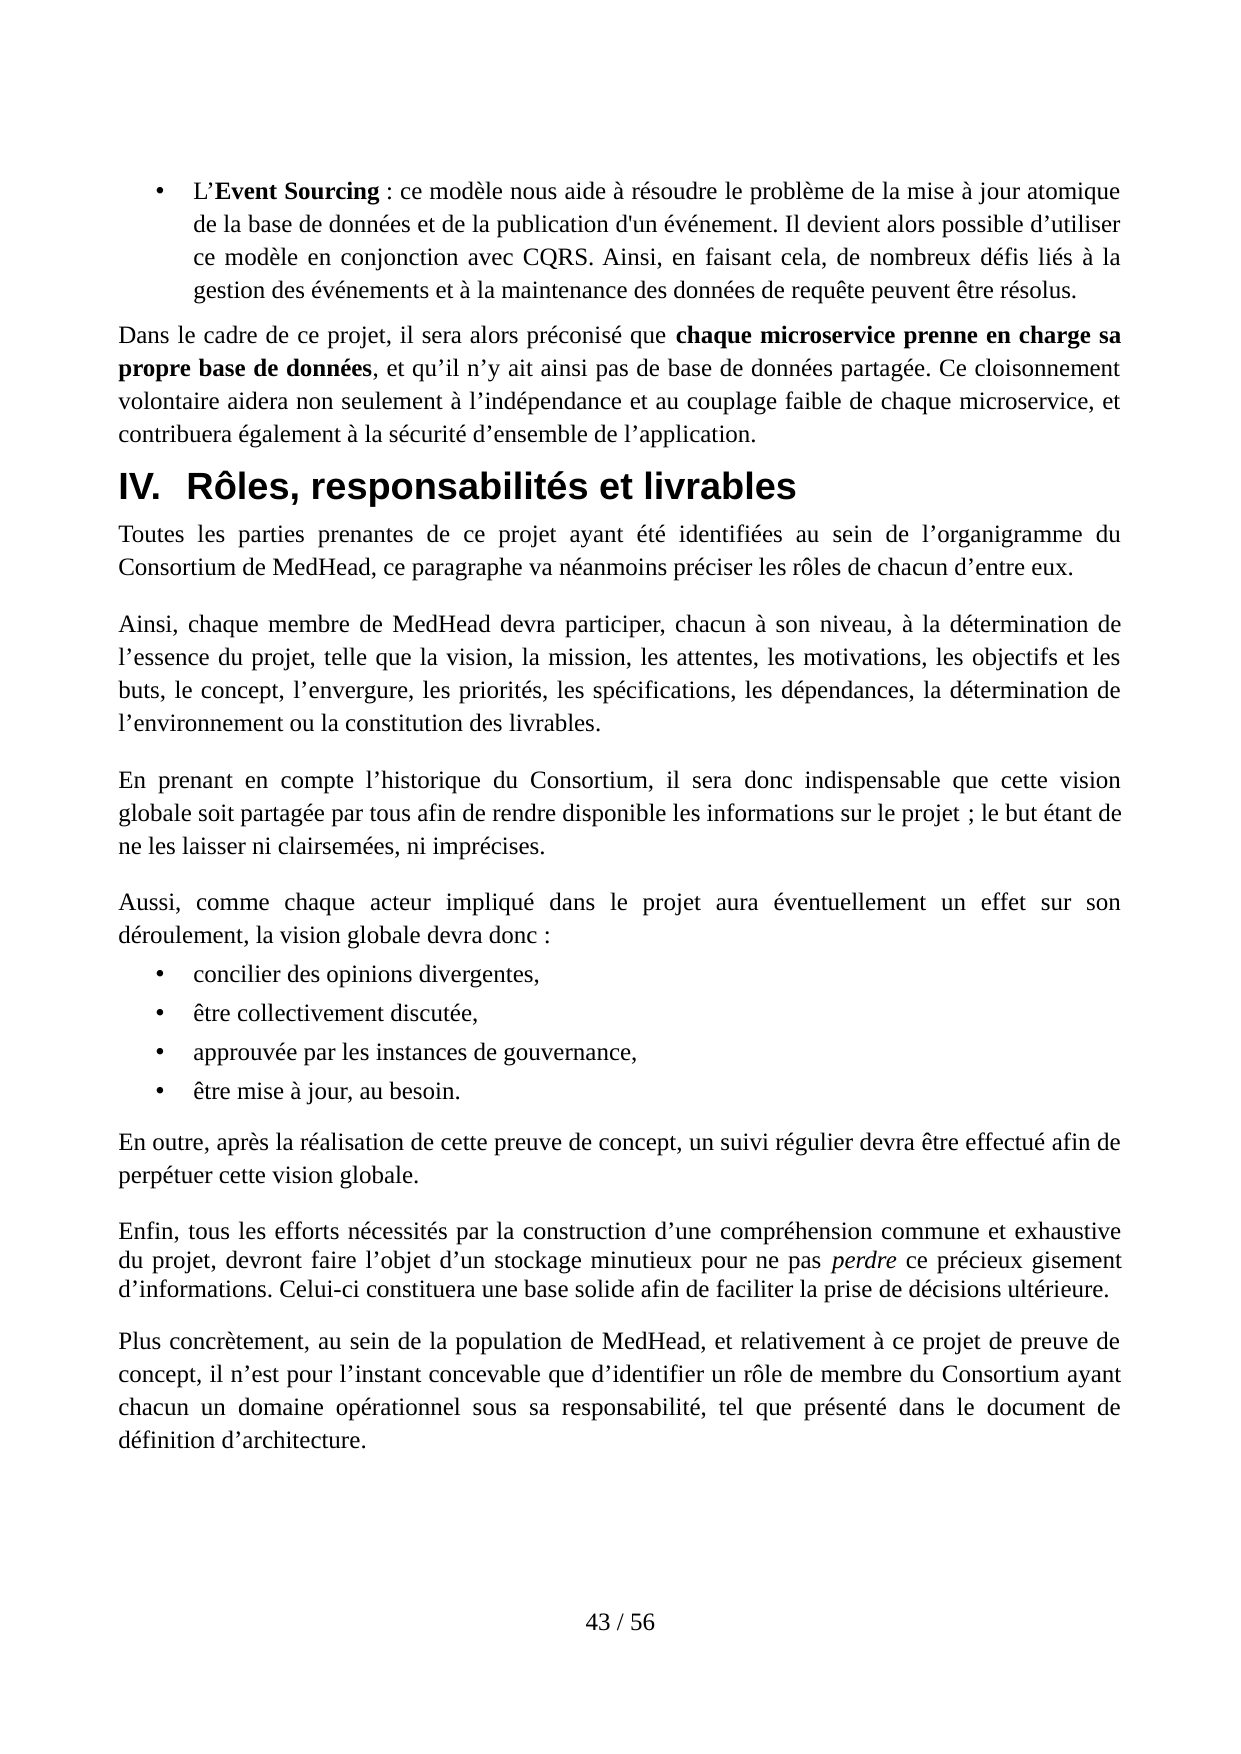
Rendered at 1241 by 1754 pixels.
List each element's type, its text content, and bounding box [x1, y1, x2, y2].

text En outre, après la réalisation de cette preuve de concept, un suivi régulier devra être effectué afin de perpétuer cette vision globale. [118, 1127, 1122, 1189]
list concilier des opinions divergentes, [156, 959, 1122, 988]
text Ainsi, chaque membre de MedHead devra participer, chacun à son niveau, à la détermination de l’essence du projet, telle que la vision, la mission, les attentes, les motivations, les objectifs et les buts, le concept, l’envergure, les priorités, les spécifications, les dépendances, la détermination de l’environnement ou la constitution des livrables. [118, 609, 1122, 737]
text Enfin, tous les efforts nécessités par la construction d’une compréhension commune et exhaustive du projet, devront faire l’objet d’un stockage minutieux pour ne pas perdre ce précieux gisement d’informations. Celui-ci constituera une base solide afin de faciliter la prise de décisions ultérieure. [118, 1216, 1122, 1303]
text Dans le cadre de ce projet, il sera alors préconisé que chaque microservice prenne en charge sa propre base de données, et qu’il n’y ait ainsi pas de base de données partagée. Ce cloisonnement volontaire aidera non seulement à l’indépendance et au couplage faible de chaque microservice, et contribuera également à la sécurité d’ensemble de l’application. [118, 320, 1122, 448]
text Toutes les parties prenantes de ce projet ayant été identifiées au sein de l’organigramme du Consortium de MedHead, ce paragraphe va néanmoins préciser les rôles de chacun d’entre eux. [118, 519, 1122, 581]
subtitle Rôles, responsabilités et livrables [118, 464, 1122, 508]
text En prenant en compte l’historique du Consortium, il sera donc indispensable que cette vision globale soit partagée par tous afin de rendre disponible les informations sur le projet ; le but étant de ne les laisser ni clairsemées, ni imprécises. [118, 765, 1122, 859]
list L’Event Sourcing : ce modèle nous aide à résoudre le problème de la mise à jour atomique de la base de données et de la publication d'un événement. Il devient alors possible d’utiliser ce modèle en conjonction avec CQRS. Ainsi, en faisant cela, de nombreux défis liés à la gestion des événements et à la maintenance des données de requête peuvent être résolus. [156, 176, 1122, 304]
text Plus concrètement, au sein de la population de MedHead, et relativement à ce projet de preuve de concept, il n’est pour l’instant concevable que d’identifier un rôle de membre du Consortium ayant chacun un domaine opérationnel sous sa responsabilité, tel que présenté dans le document de définition d’architecture. [118, 1326, 1122, 1454]
list approuvée par les instances de gouvernance, [156, 1037, 1122, 1066]
list être collectivement discutée, [156, 998, 1122, 1027]
list être mise à jour, au besoin. [156, 1076, 1122, 1105]
text Aussi, comme chaque acteur impliqué dans le projet aura éventuellement un effet sur son déroulement, la vision globale devra donc : [118, 887, 1122, 949]
